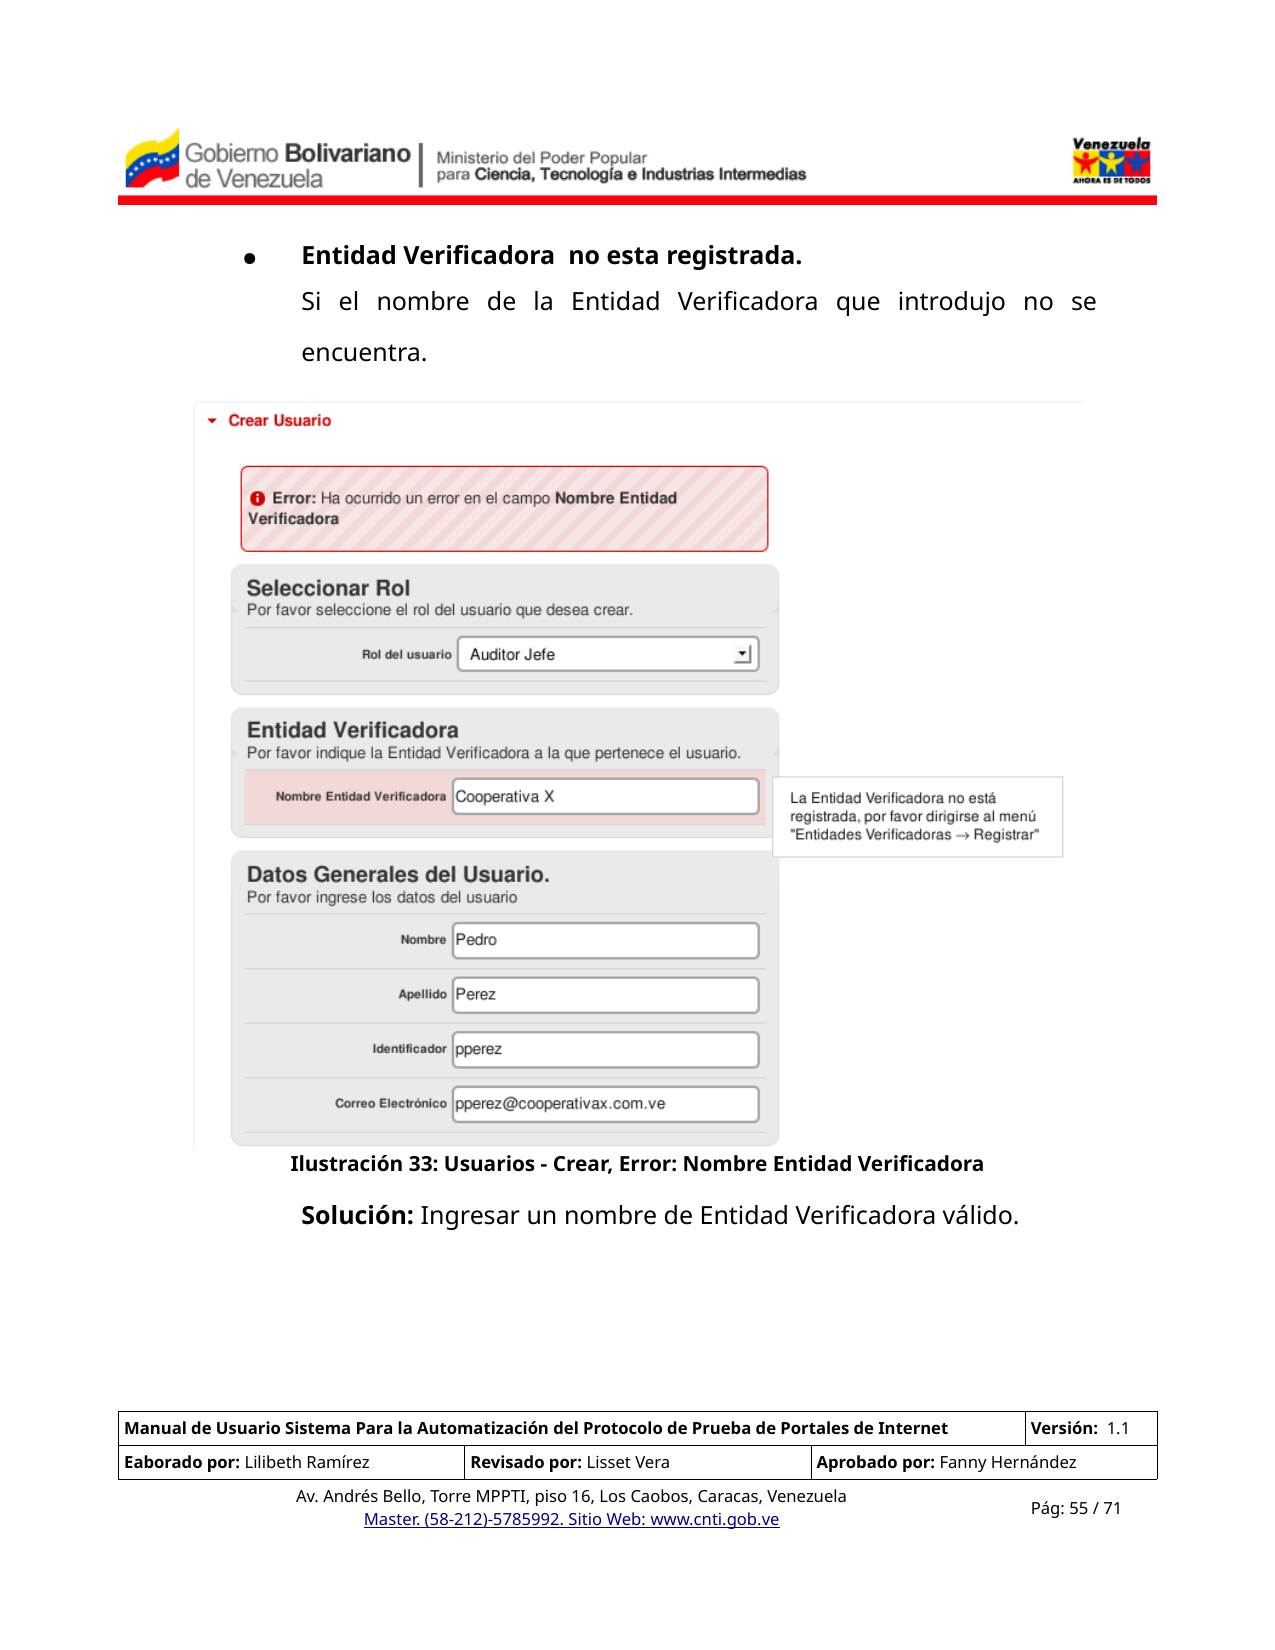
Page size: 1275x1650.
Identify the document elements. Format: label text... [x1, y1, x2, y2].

picture [191, 398, 1084, 1150]
text Solución: Ingresar un nombre de Entidad Verificadora válido. [192, 386, 1098, 1232]
picture [118, 119, 1157, 205]
text Si el nombre de la Entidad Verificadora que introdujo no se encuentra. [301, 283, 1098, 368]
text Ilustración 33: Usuarios - Crear, Error: Nombre Entidad Verificadora [192, 1150, 1083, 1178]
subtitle Entidad Verificadora no esta registrada. [242, 238, 1157, 272]
